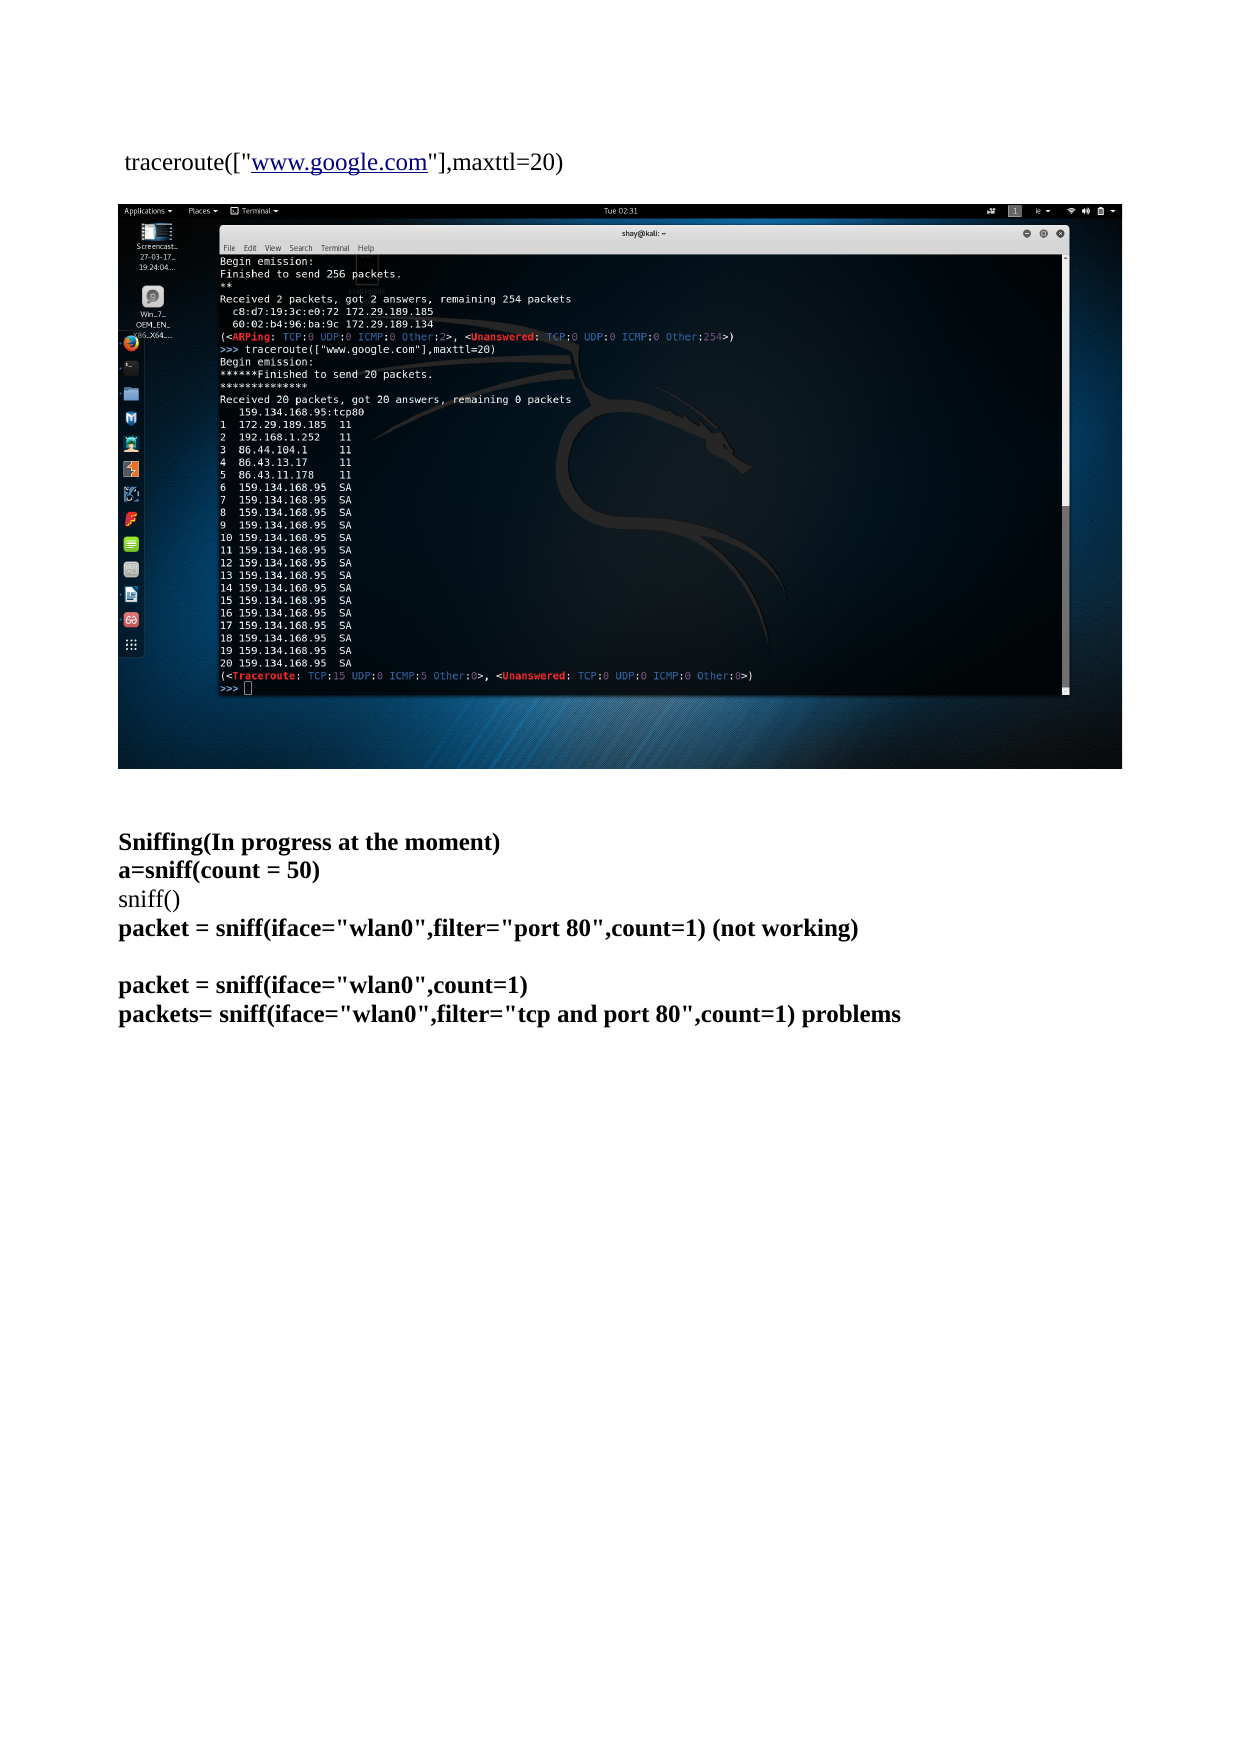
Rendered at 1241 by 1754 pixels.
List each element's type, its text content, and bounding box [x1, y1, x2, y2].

text a=sniff(count = 50) [118, 855, 1122, 884]
text traceroute(["www.google.com"],maxttl=20) [118, 147, 1122, 176]
text Sniffing(In progress at the moment) [118, 827, 1122, 855]
text packet = sniff(iface="wlan0",count=1) [118, 970, 1122, 999]
text packet = sniff(iface="wlan0",filter="port 80",count=1) (not working) [118, 913, 1122, 942]
text packets= sniff(iface="wlan0",filter="tcp and port 80",count=1) problems [118, 999, 1122, 1028]
text sniff() [118, 884, 1122, 913]
